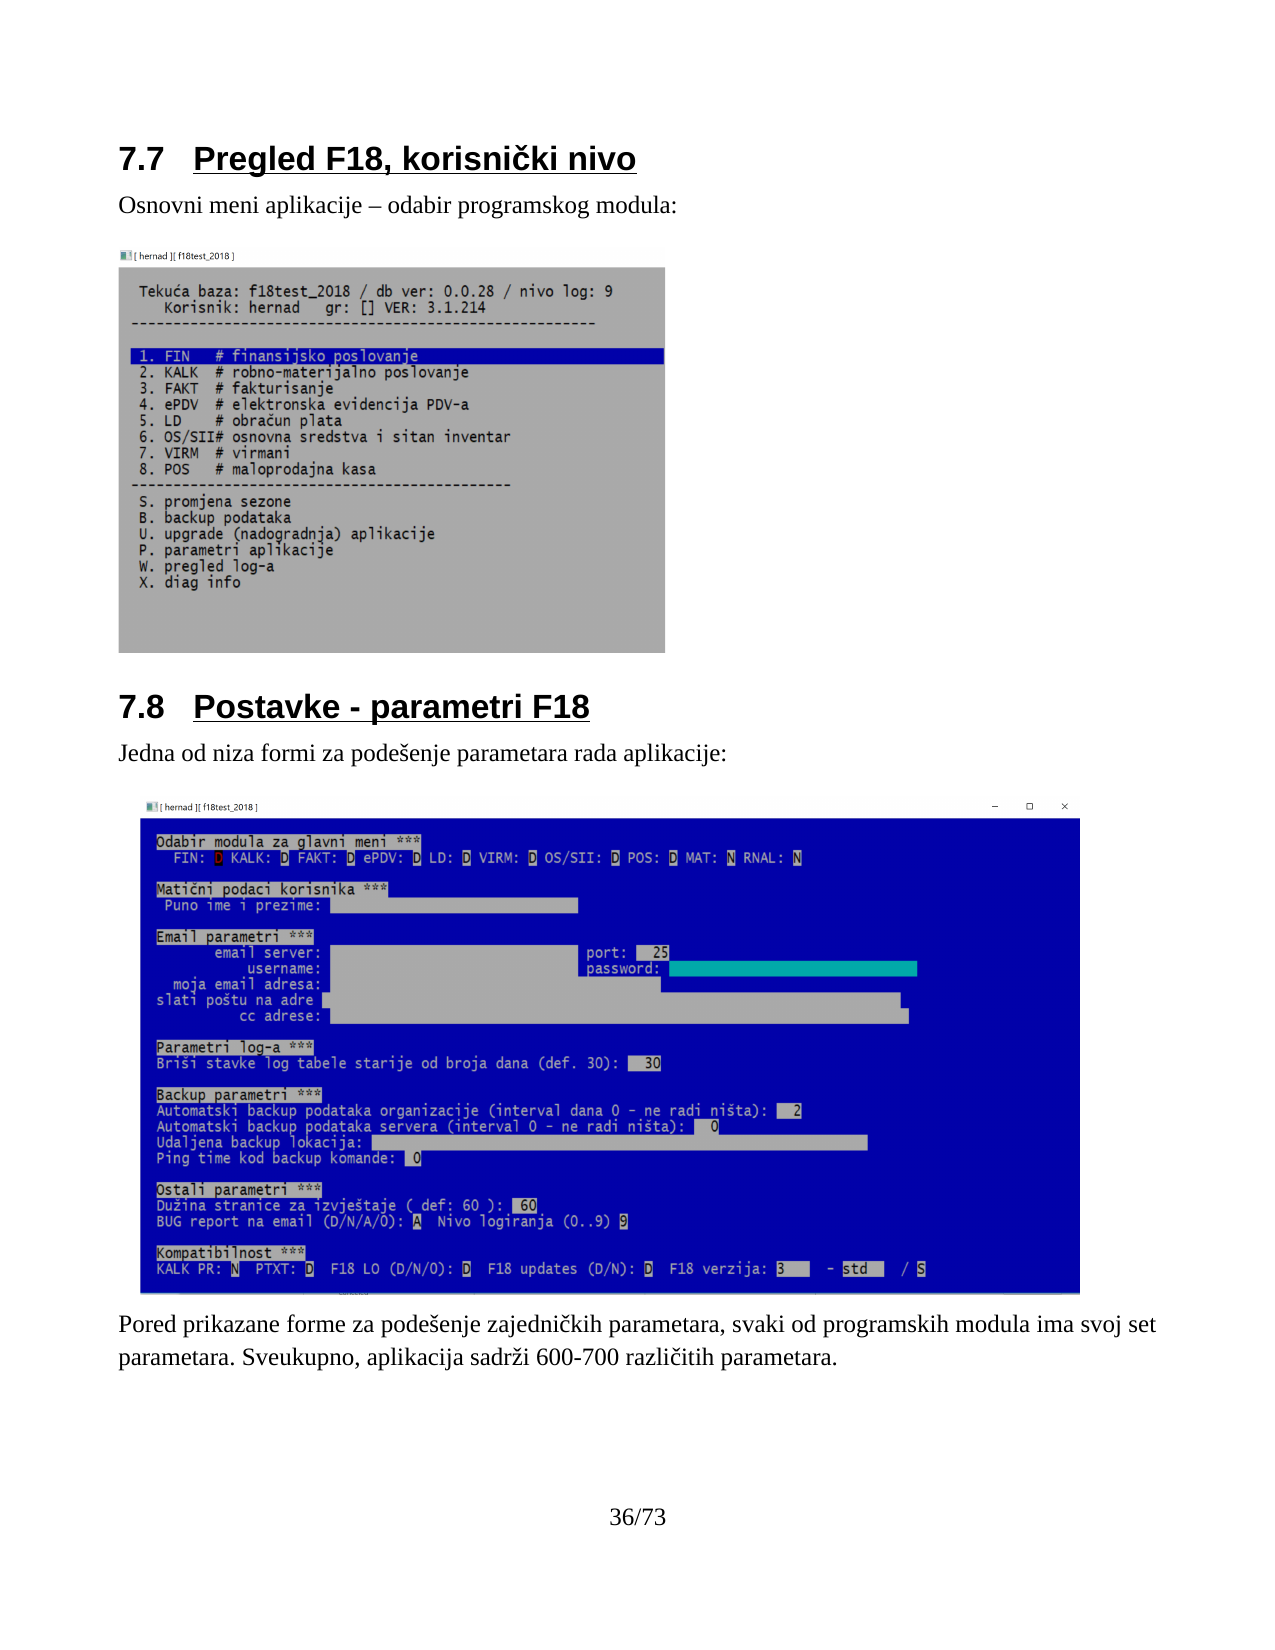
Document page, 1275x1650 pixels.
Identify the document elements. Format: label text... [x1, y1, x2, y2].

text Osnovni meni aplikacije – odabir programskog modula: [118, 190, 1157, 219]
text Jedna od niza formi za podešenje parametara rada aplikacije: [118, 738, 1157, 767]
subtitle Postavke - parametri F18 [118, 687, 1157, 726]
subtitle Pregled F18, korisnički nivo [118, 139, 1157, 178]
text Pored prikazane forme za podešenje zajedničkih parametara, svaki od programskih modula ima svoj set parametara. Sveukupno, aplikacija sadrži 600-700 različitih parametara. [118, 1309, 1157, 1371]
picture [118, 247, 666, 653]
picture [140, 796, 1080, 1295]
